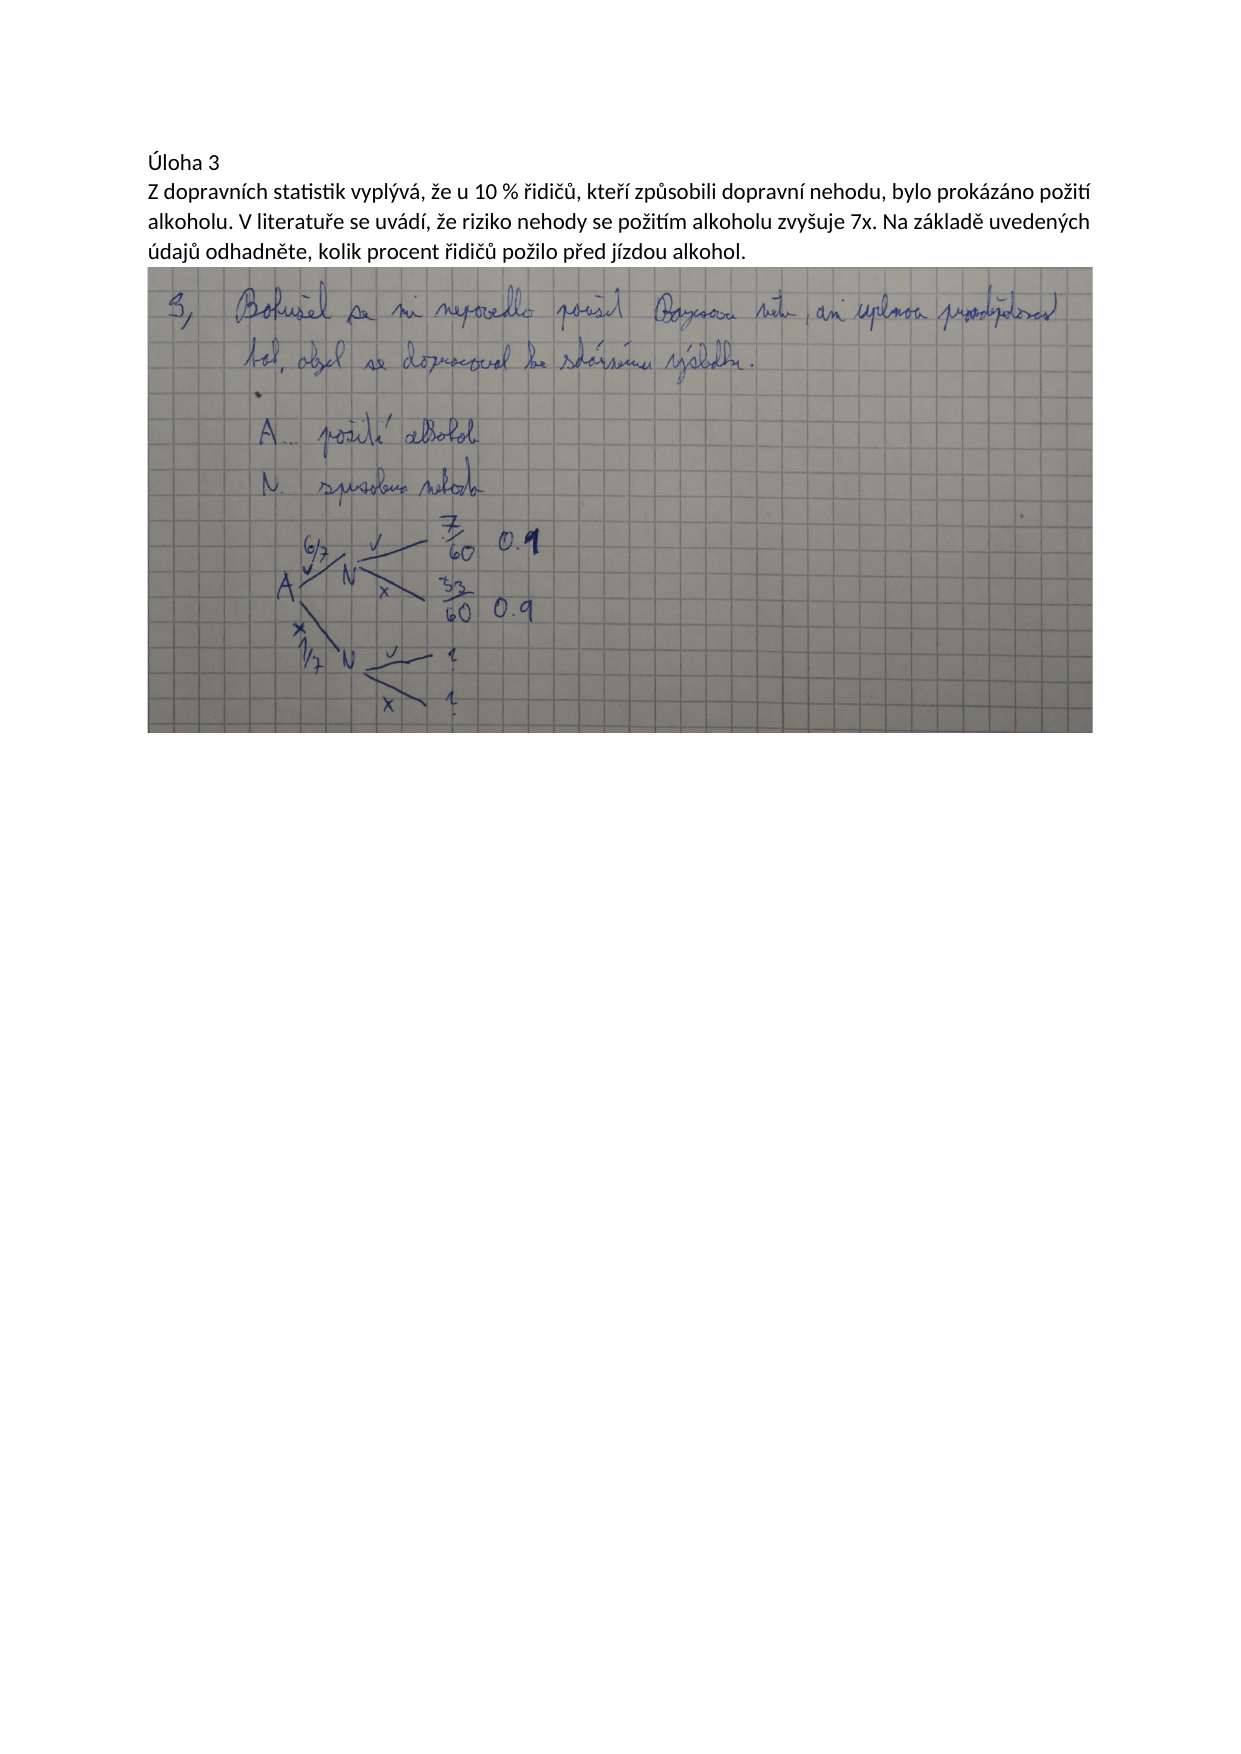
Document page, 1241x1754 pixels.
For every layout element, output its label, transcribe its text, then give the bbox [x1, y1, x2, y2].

text Úloha 3 Z dopravních statistik vyplývá, že u 10 % řidičů, kteří způsobili dopravní nehodu, bylo prokázáno požití alkoholu. V literatuře se uvádí, že riziko nehody se požitím alkoholu zvyšuje 7x. Na základě uvedených údajů odhadněte, kolik procent řidičů požilo před jízdou alkohol. [148, 148, 1093, 267]
